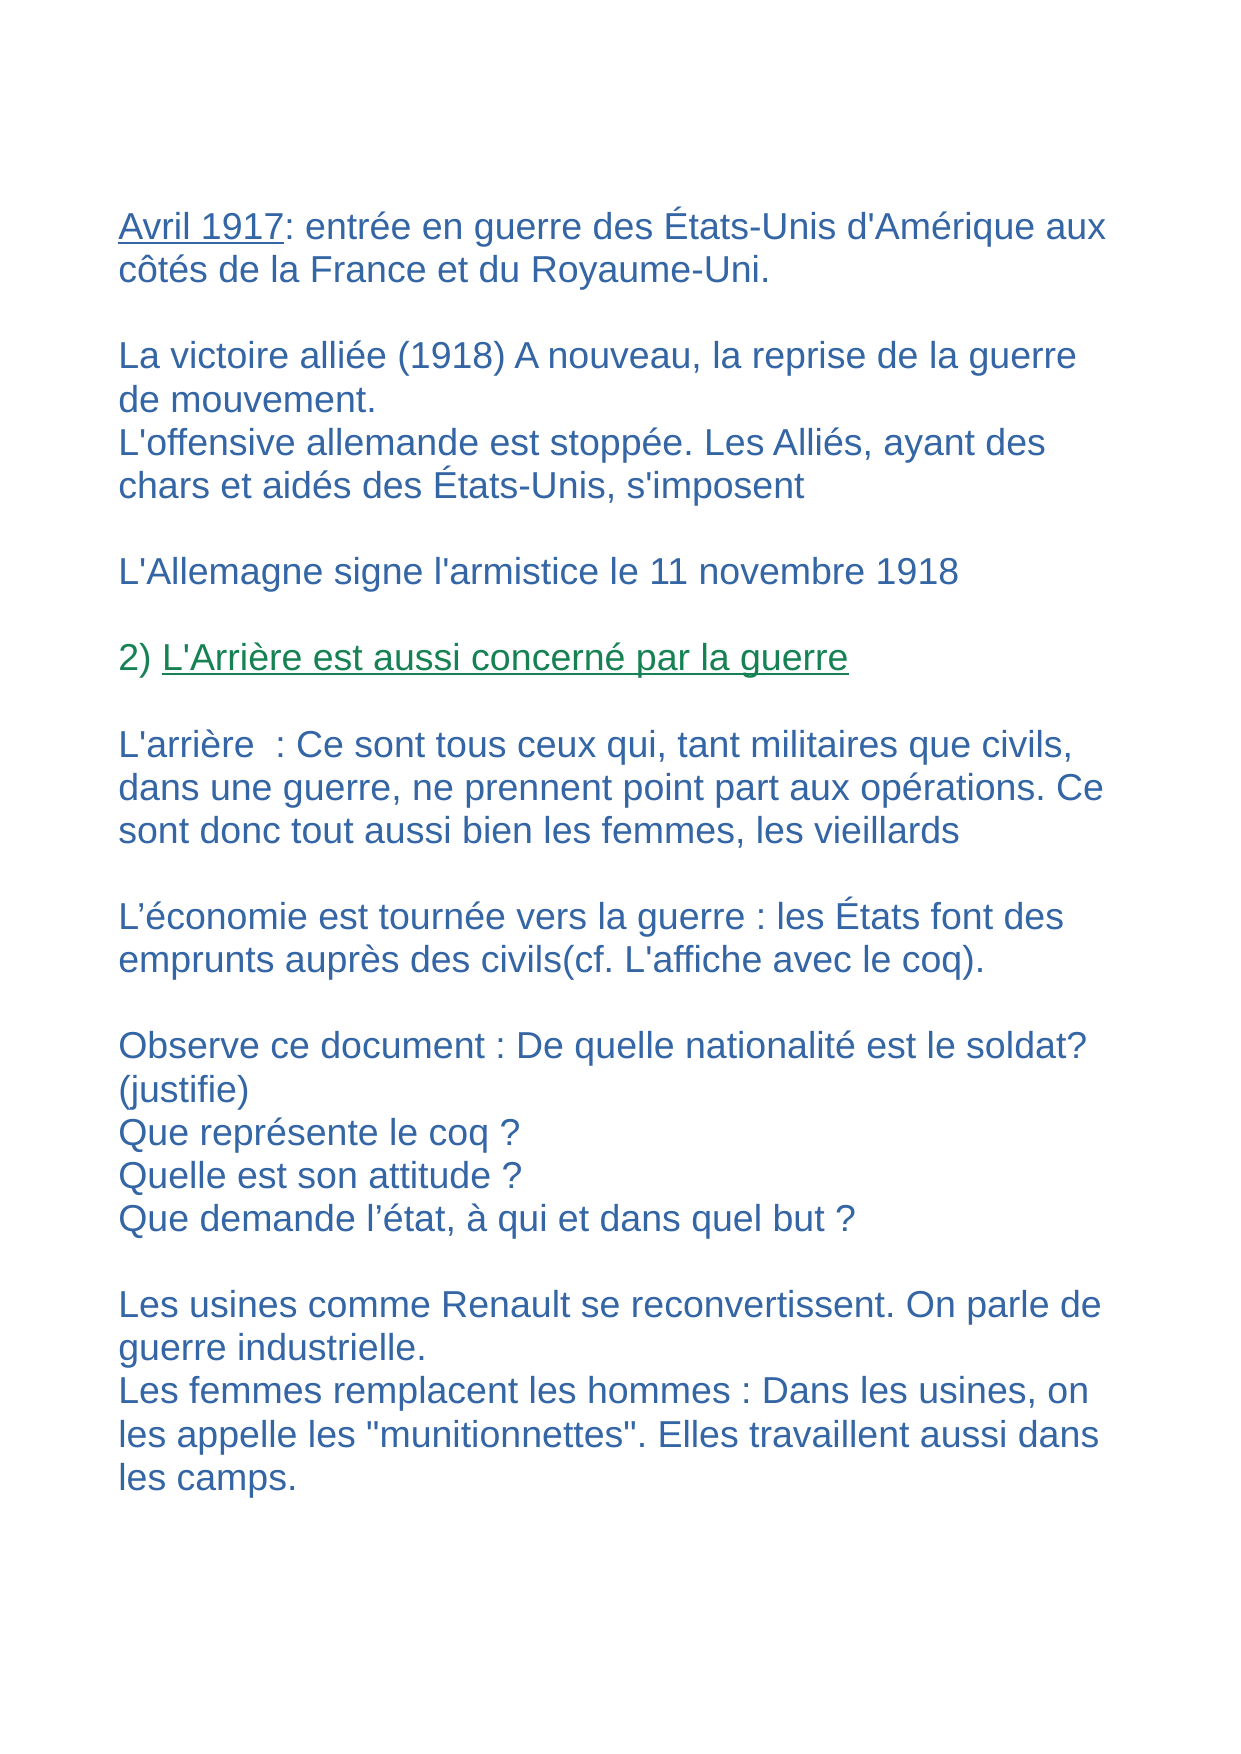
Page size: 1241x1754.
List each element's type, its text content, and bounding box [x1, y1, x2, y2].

text La victoire alliée (1918) A nouveau, la reprise de la guerre de mouvement. [118, 334, 1122, 420]
text 2) L'Arrière est aussi concerné par la guerre [118, 636, 1122, 679]
text Les femmes remplacent les hommes : Dans les usines, on les appelle les "munitionnettes". Elles travaillent aussi dans les camps. [118, 1369, 1122, 1498]
text Quelle est son attitude ? [118, 1153, 1122, 1196]
text L’économie est tournée vers la guerre : les États font des emprunts auprès des civils(cf. L'affiche avec le coq). [118, 894, 1122, 981]
text L'arrière : Ce sont tous ceux qui, tant militaires que civils, dans une guerre, ne prennent point part aux opérations. Ce sont donc tout aussi bien les femmes, les vieillards [118, 722, 1122, 851]
text Avril 1917: entrée en guerre des États-Unis d'Amérique aux côtés de la France et du Royaume-Uni. [118, 204, 1122, 291]
text L'offensive allemande est stoppée. Les Alliés, ayant des chars et aidés des États-Unis, s'imposent [118, 420, 1122, 506]
text Observe ce document : De quelle nationalité est le soldat?(justifie) [118, 1024, 1122, 1110]
text Les usines comme Renault se reconvertissent. On parle de guerre industrielle. [118, 1282, 1122, 1369]
text Que représente le coq ? [118, 1110, 1122, 1153]
text L'Allemagne signe l'armistice le 11 novembre 1918 [118, 549, 1122, 592]
text Que demande l’état, à qui et dans quel but ? [118, 1196, 1122, 1239]
